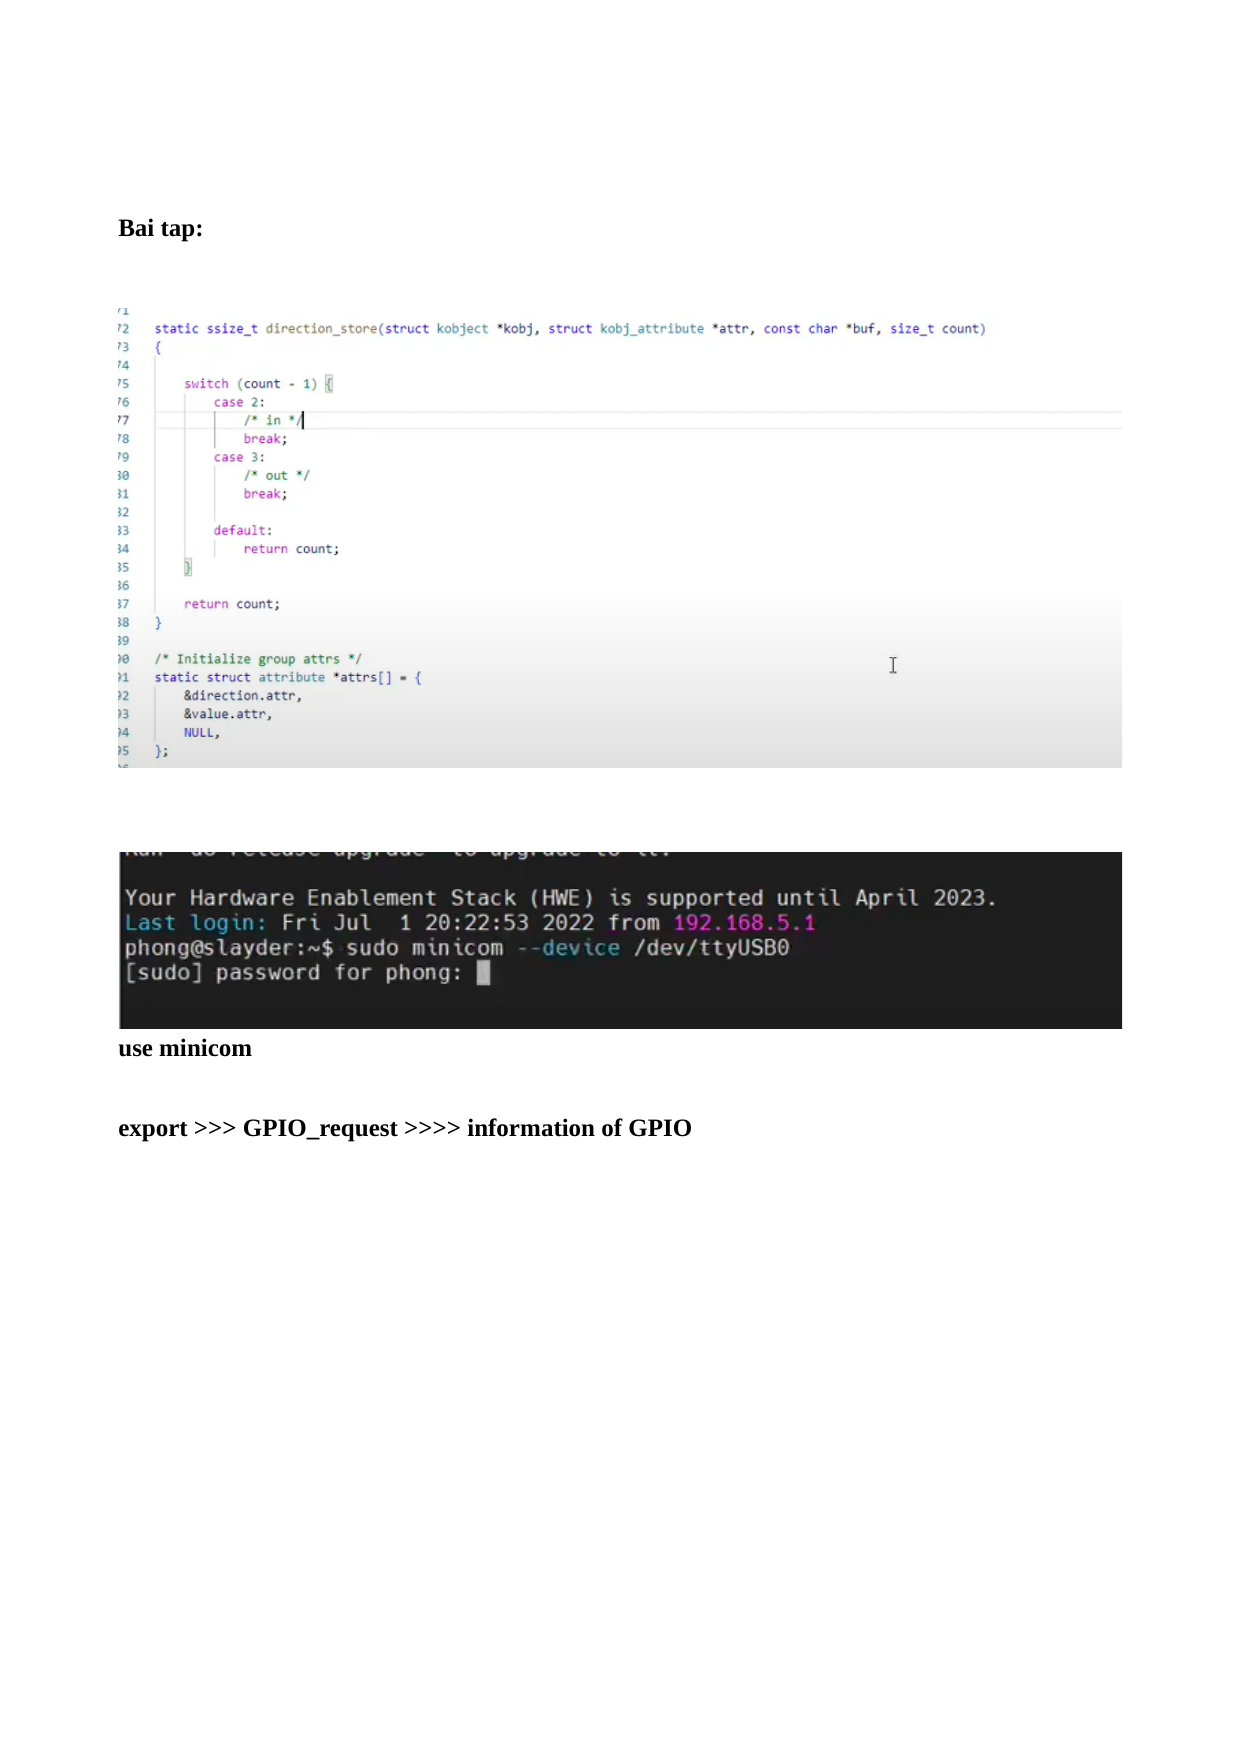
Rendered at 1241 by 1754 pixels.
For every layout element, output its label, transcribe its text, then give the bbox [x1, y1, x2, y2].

picture [118, 852, 1123, 1029]
text use minicom [118, 1029, 1122, 1094]
text export >>> GPIO_request >>>> information of GPIO [118, 1113, 1122, 1142]
text Bai tap: [118, 213, 1122, 242]
picture [118, 308, 1123, 768]
